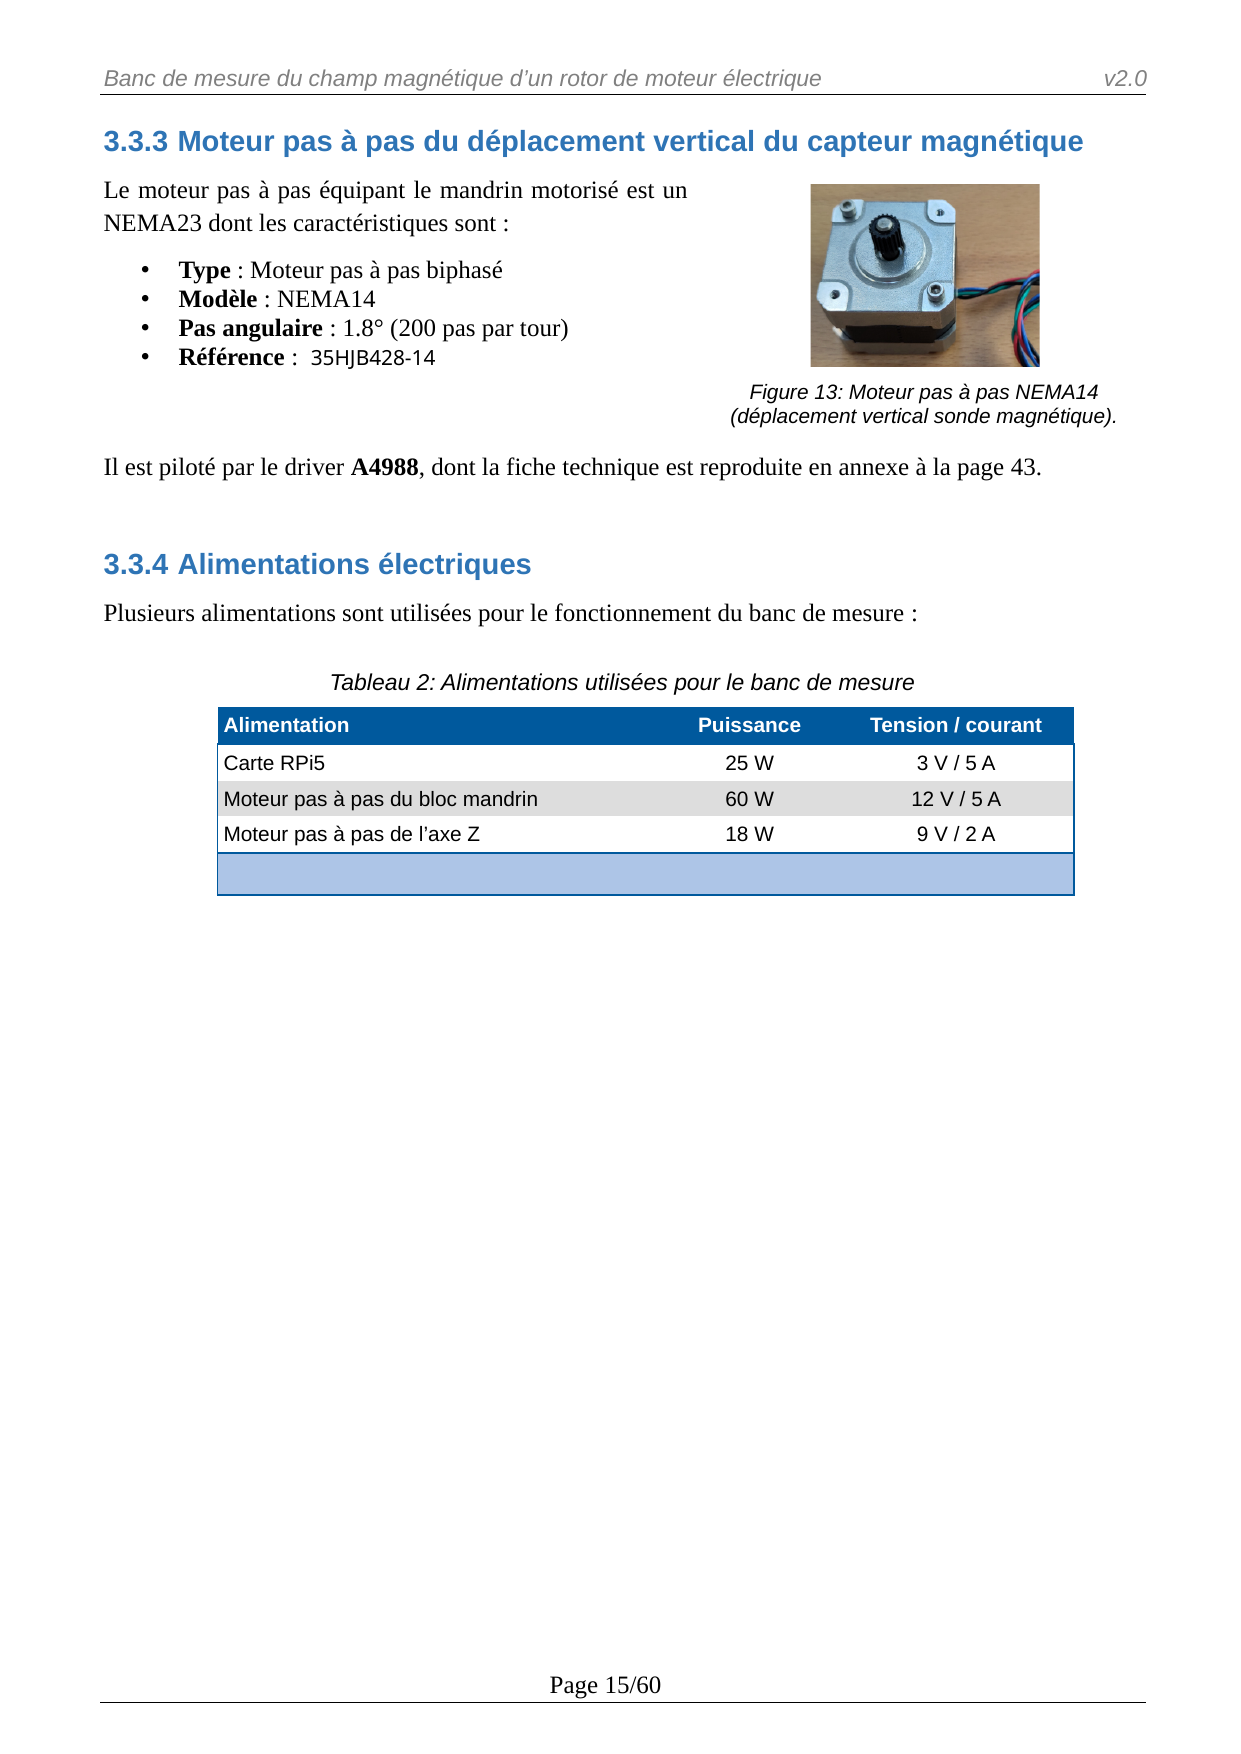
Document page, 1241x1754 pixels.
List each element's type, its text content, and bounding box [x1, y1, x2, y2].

list Type : Moteur pas à pas biphasé [141, 256, 701, 284]
subtitle Alimentations électriques [103, 547, 1143, 581]
text Le moteur pas à pas équipant le mandrin motorisé est un NEMA23 dont les caractéristiques sont : [103, 172, 1149, 379]
table_cell [218, 854, 661, 894]
table_cell 3 V / 5 A [838, 745, 1073, 781]
table_cell 12 V / 5 A [838, 781, 1073, 816]
list Référence : 35HJB428-14 [141, 342, 701, 371]
list Modèle : NEMA14 [141, 284, 701, 313]
table_cell 9 V / 2 A [838, 816, 1073, 852]
table_cell [661, 854, 838, 894]
table_cell Moteur pas à pas de l’axe Z [218, 816, 661, 852]
table_header Puissance [661, 707, 838, 743]
table_cell [838, 854, 1073, 894]
subtitle Moteur pas à pas du déplacement vertical du capteur magnétique [103, 124, 1143, 157]
picture [810, 184, 1040, 367]
text Figure 13: Moteur pas à pas NEMA14 (déplacement vertical sonde magnétique). [701, 379, 1149, 427]
table_cell Moteur pas à pas du bloc mandrin [218, 781, 661, 816]
text Il est piloté par le driver A4988, dont la fiche technique est reproduite en annexe à la page 42. [103, 452, 1143, 481]
text Tableau 2: Alimentations utilisées pour le banc de mesure [103, 668, 1143, 695]
list Pas angulaire : 1.8° (200 pas par tour) [141, 313, 701, 342]
table_cell Carte RPi5 [218, 745, 661, 781]
table_cell 25 W [661, 745, 838, 781]
table_cell 18 W [661, 816, 838, 852]
table_cell 60 W [661, 781, 838, 816]
table_header Alimentation [218, 707, 661, 743]
table_header Tension / courant [838, 707, 1074, 743]
text Plusieurs alimentations sont utilisées pour le fonctionnement du banc de mesure : [103, 598, 1143, 627]
